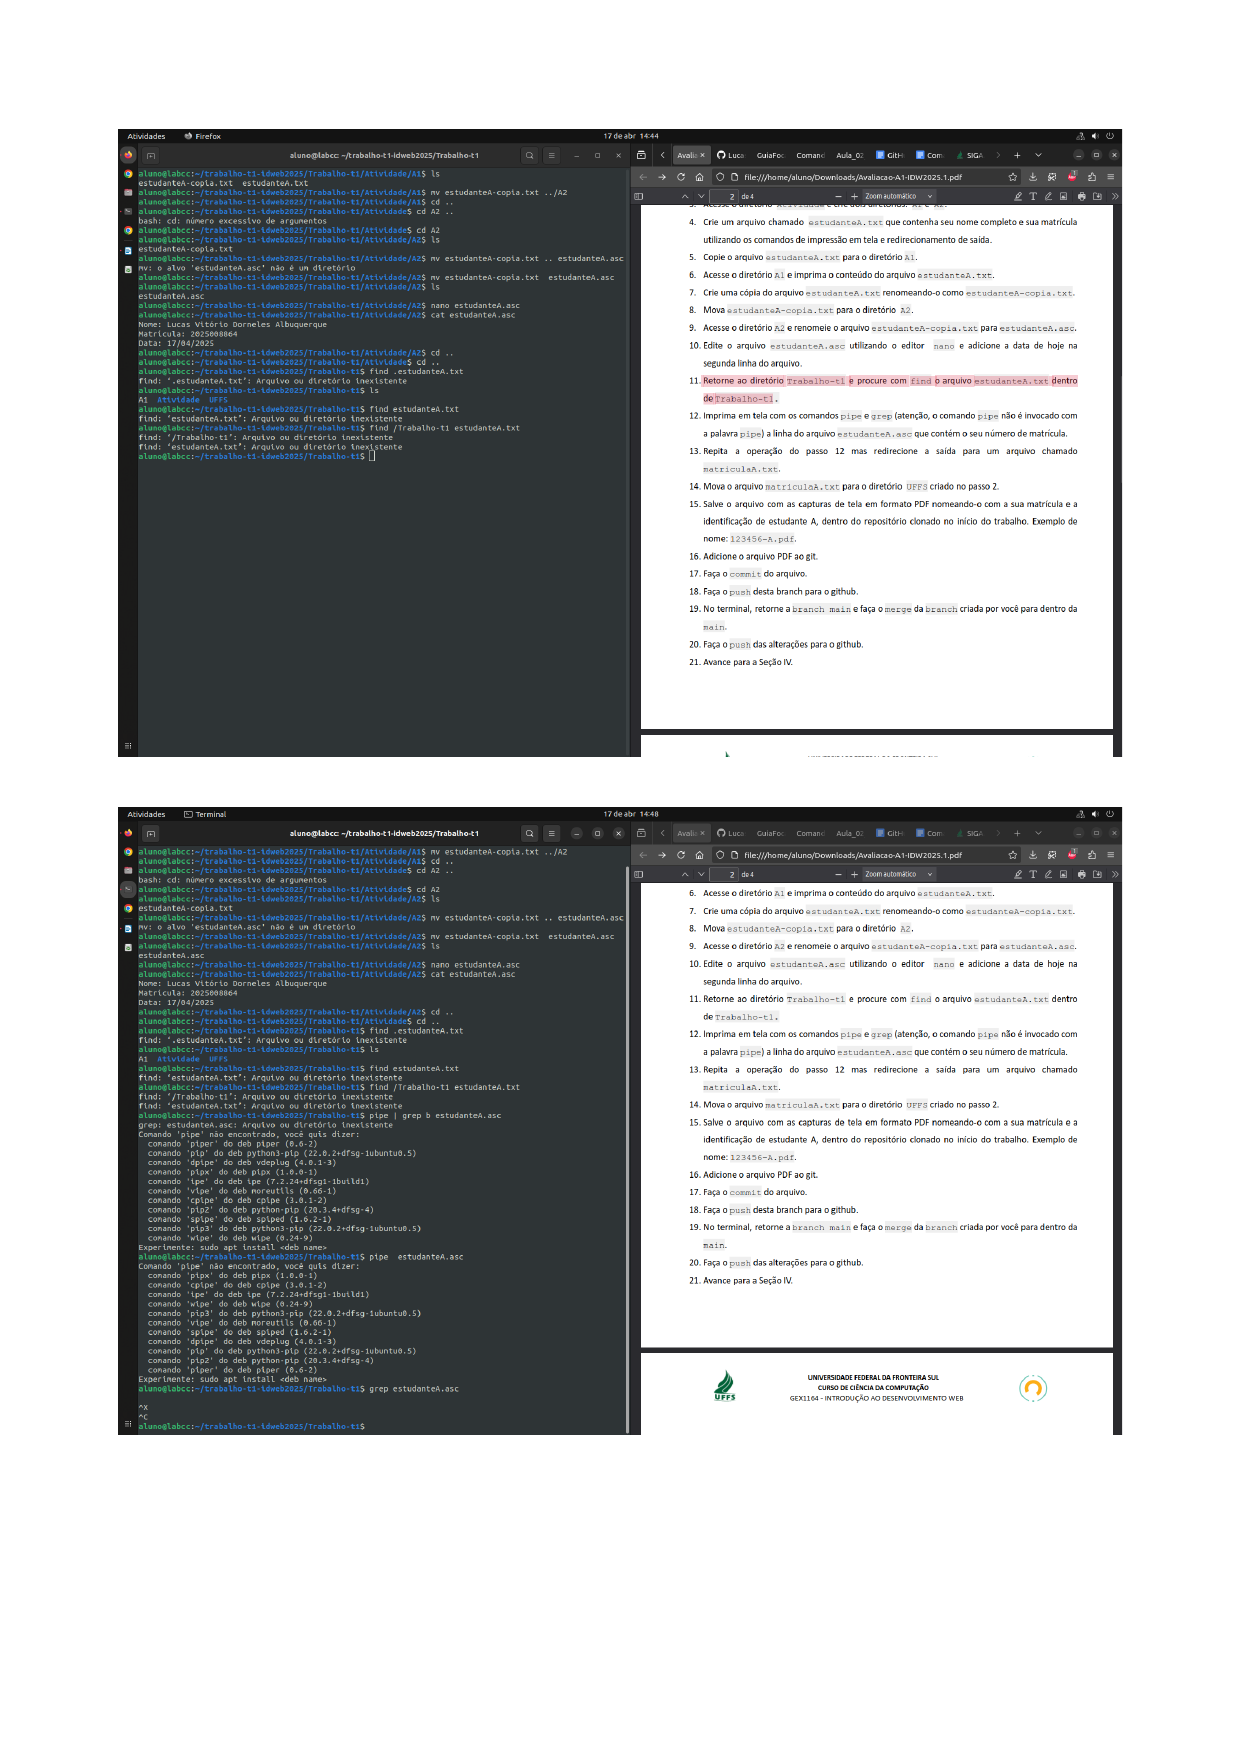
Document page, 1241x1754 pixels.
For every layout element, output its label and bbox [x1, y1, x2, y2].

picture [118, 807, 1123, 1435]
picture [118, 129, 1123, 757]
